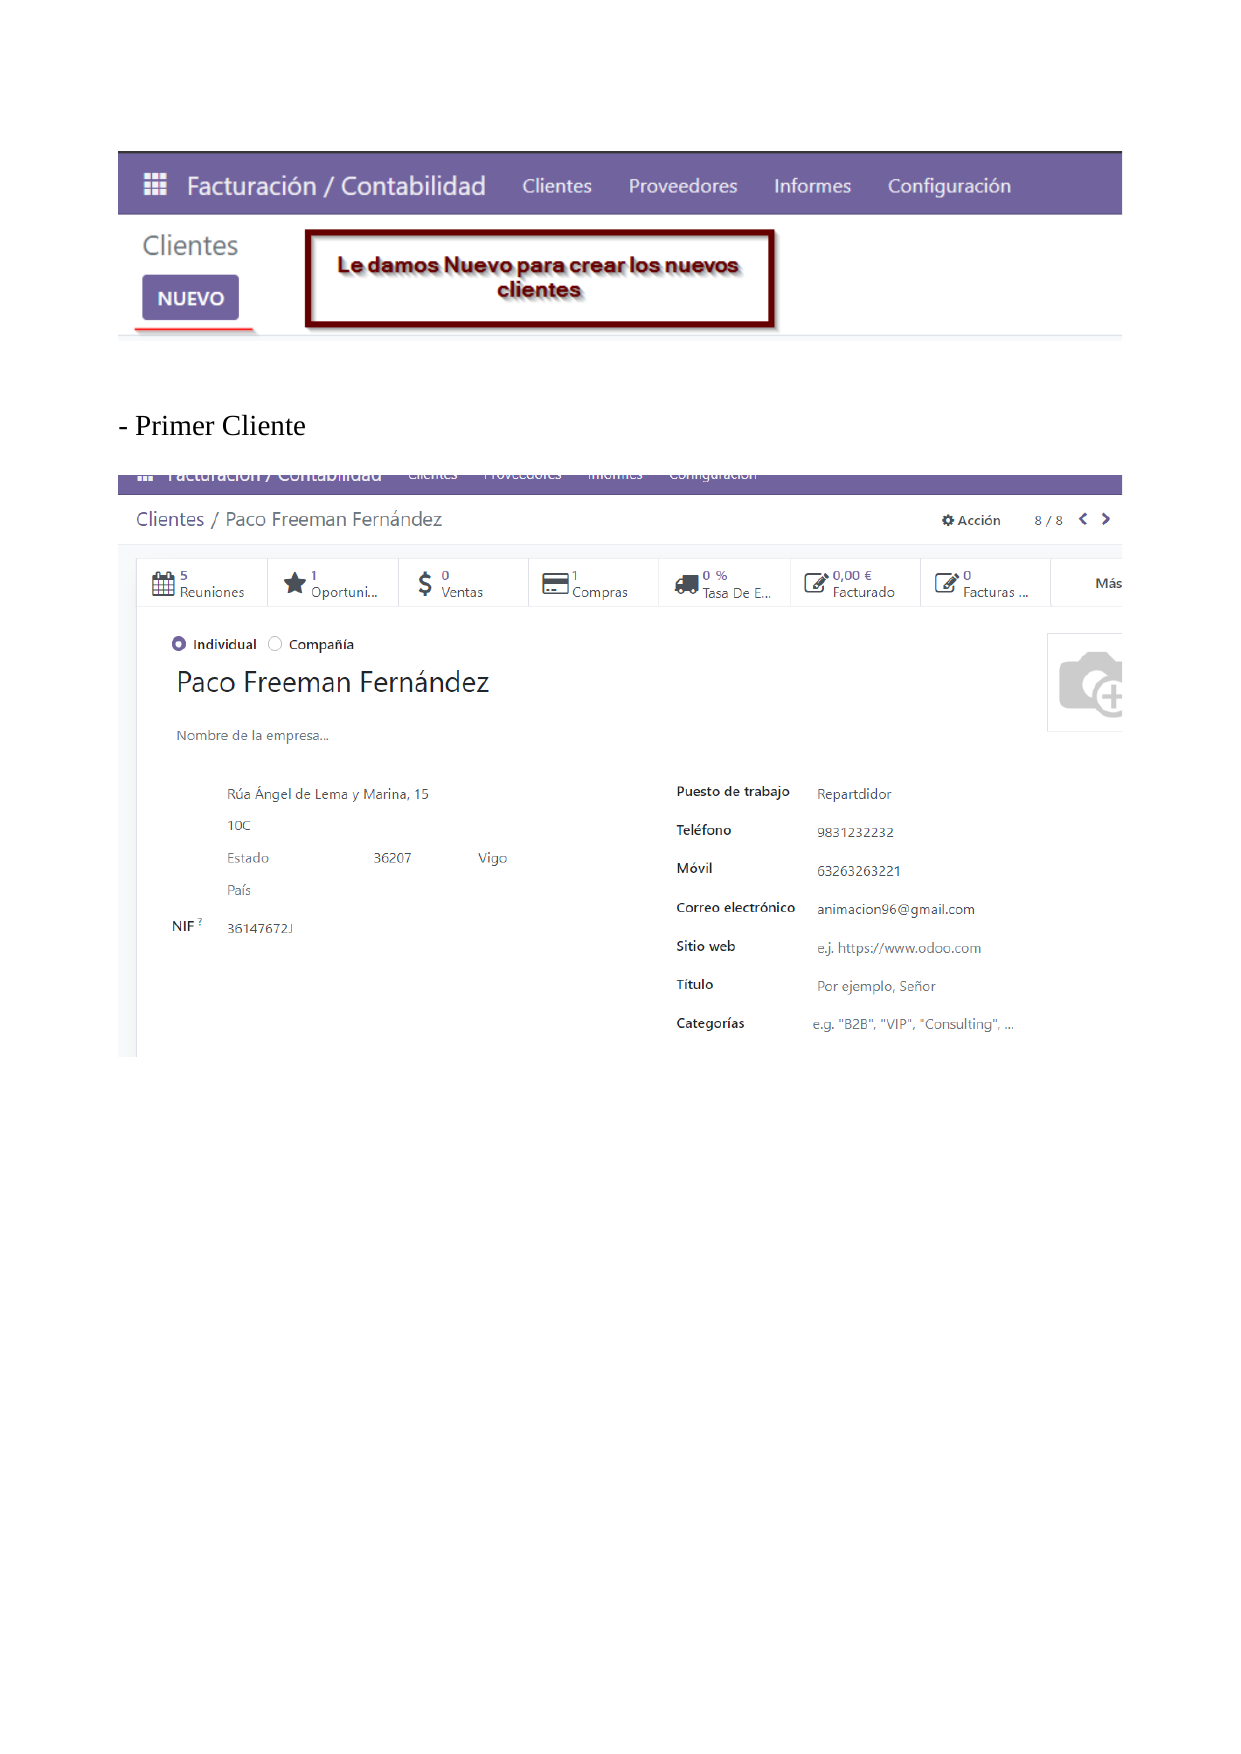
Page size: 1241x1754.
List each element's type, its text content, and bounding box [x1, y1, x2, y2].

picture [118, 151, 1123, 341]
picture [118, 475, 1123, 1057]
text - Primer Cliente [118, 408, 1122, 442]
